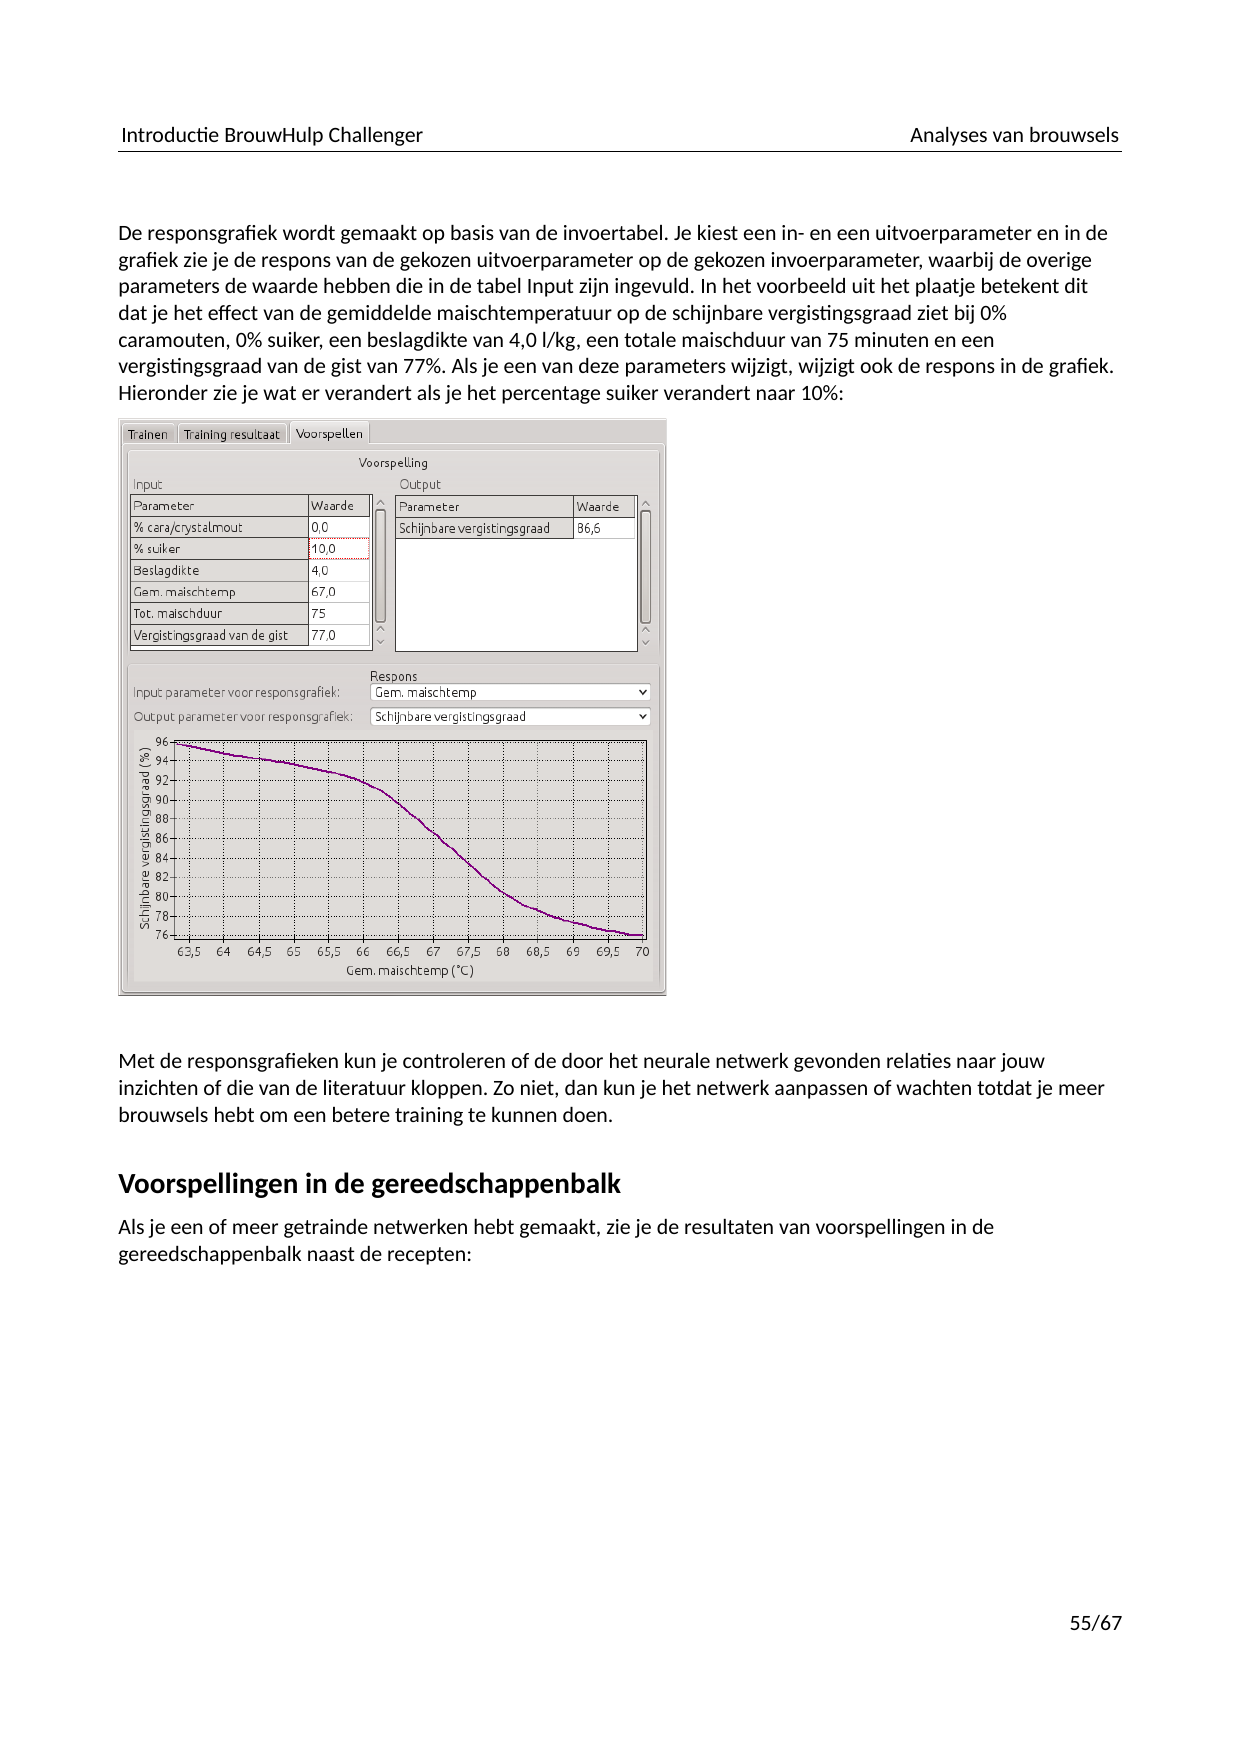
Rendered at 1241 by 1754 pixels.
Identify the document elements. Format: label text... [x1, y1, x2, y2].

picture [118, 418, 667, 996]
text Met de responsgrafieken kun je controleren of de door het neurale netwerk gevonden relaties naar jouw inzichten of die van de literatuur kloppen. Zo niet, dan kun je het netwerk aanpassen of wachten totdat je meer brouwsels hebt om een betere training te kunnen doen. [118, 1047, 1122, 1127]
subtitle Voorspellingen in de gereedschappenbalk [118, 1165, 1122, 1201]
text De responsgrafiek wordt gemaakt op basis van de invoertabel. Je kiest een in- en een uitvoerparameter en in de grafiek zie je de respons van de gekozen uitvoerparameter op de gekozen invoerparameter, waarbij de overige parameters de waarde hebben die in de tabel Input zijn ingevuld. In het voorbeeld uit het plaatje betekent dit dat je het effect van de gemiddelde maischtemperatuur op de schijnbare vergistingsgraad ziet bij 0% caramouten, 0% suiker, een beslagdikte van 4,0 l/kg, een totale maischduur van 75 minuten en een vergistingsgraad van de gist van 77%. Als je een van deze parameters wijzigt, wijzigt ook de respons in de grafiek. Hieronder zie je wat er verandert als je het percentage suiker verandert naar 10%: [118, 219, 1122, 406]
text Als je een of meer getrainde netwerken hebt gemaakt, zie je de resultaten van voorspellingen in de gereedschappenbalk naast de recepten: [118, 1213, 1122, 1266]
